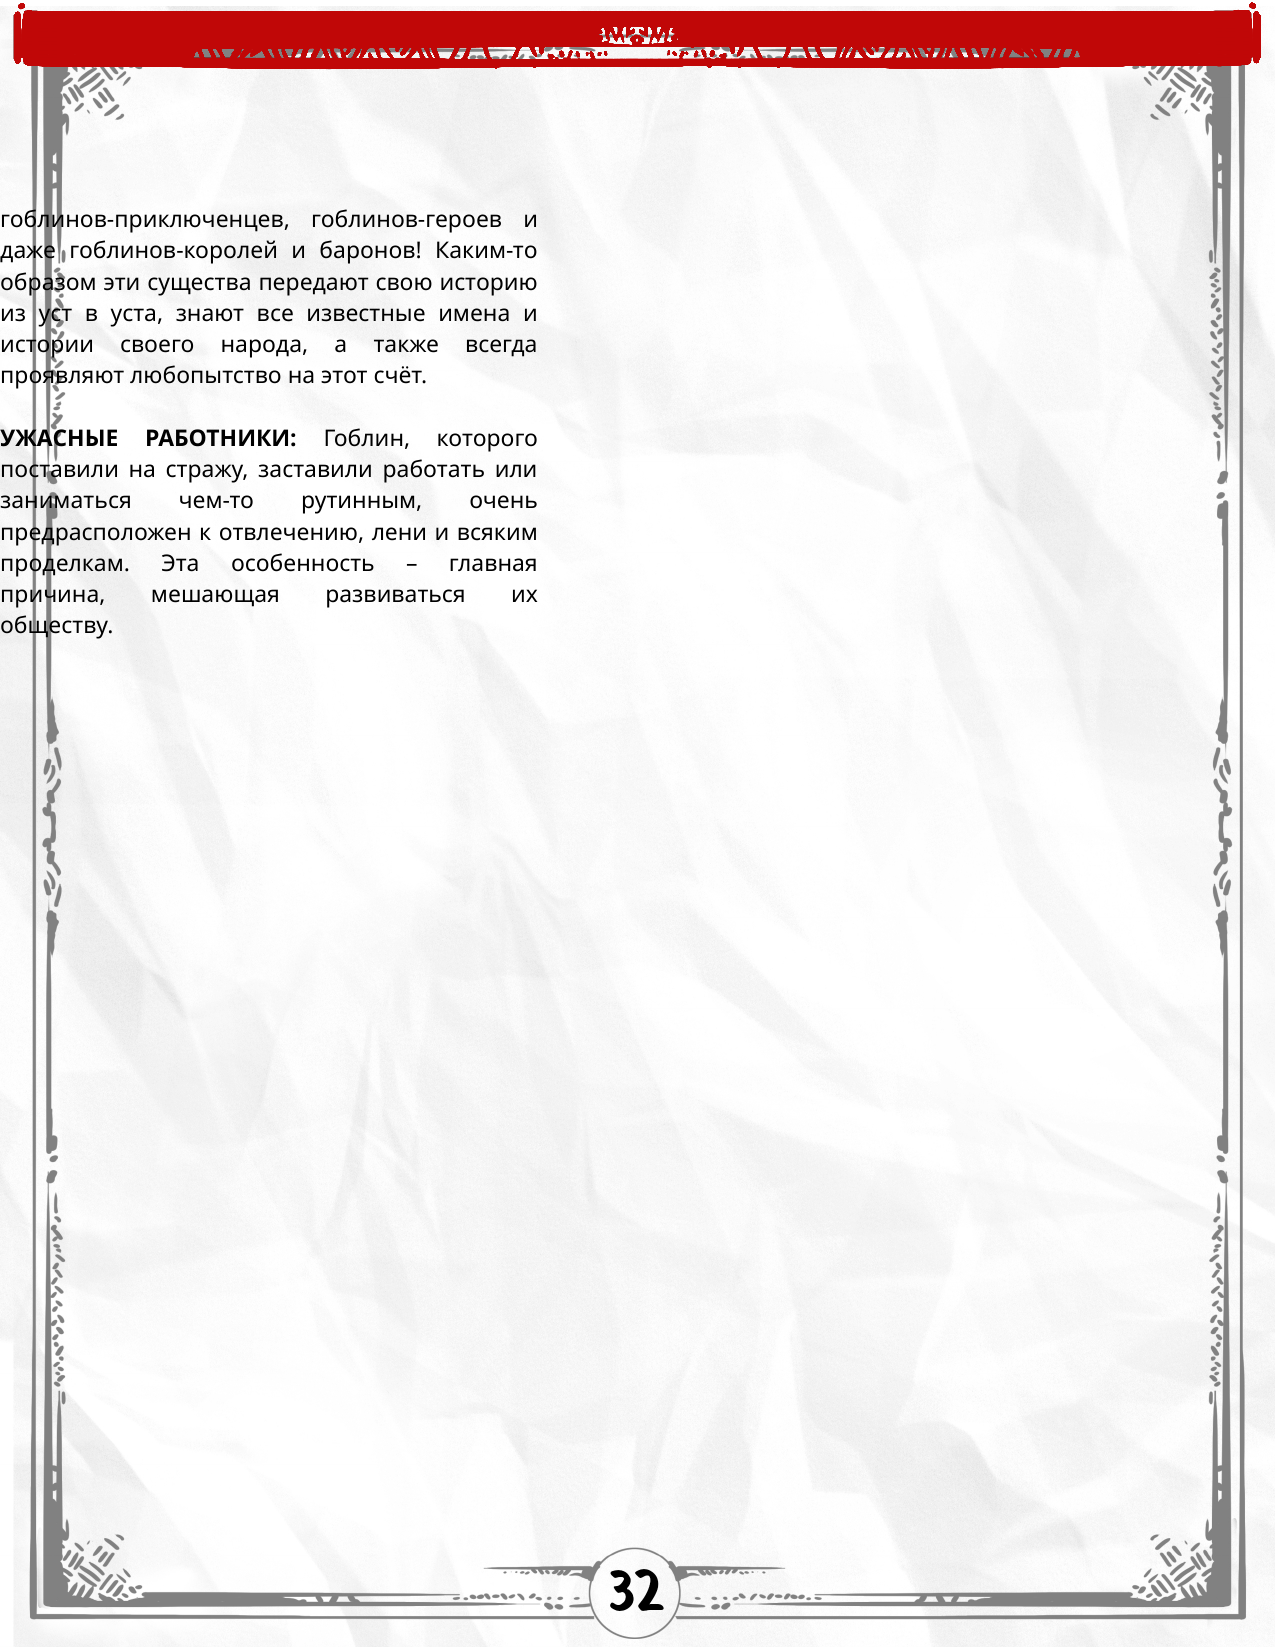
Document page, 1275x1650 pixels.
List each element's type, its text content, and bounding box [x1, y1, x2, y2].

text УЖАСНЫЕ РАБОТНИКИ: Гоблин, которого поставили на стражу, заставили работать или заниматься чем-то рутинным, очень предрасположен к отвлечению, лени и всяким проделкам. Эта особенность – главная причина, мешающая развиваться их обществу. [0, 422, 538, 641]
picture [0, 0, 1275, 1647]
text гоблинов-приключенцев, гоблинов-героев и даже гоблинов-королей и баронов! Каким-то образом эти существа передают свою историю из уст в уста, знают все известные имена и истории своего народа, а также всегда проявляют любопытство на этот счёт. [0, 203, 538, 391]
